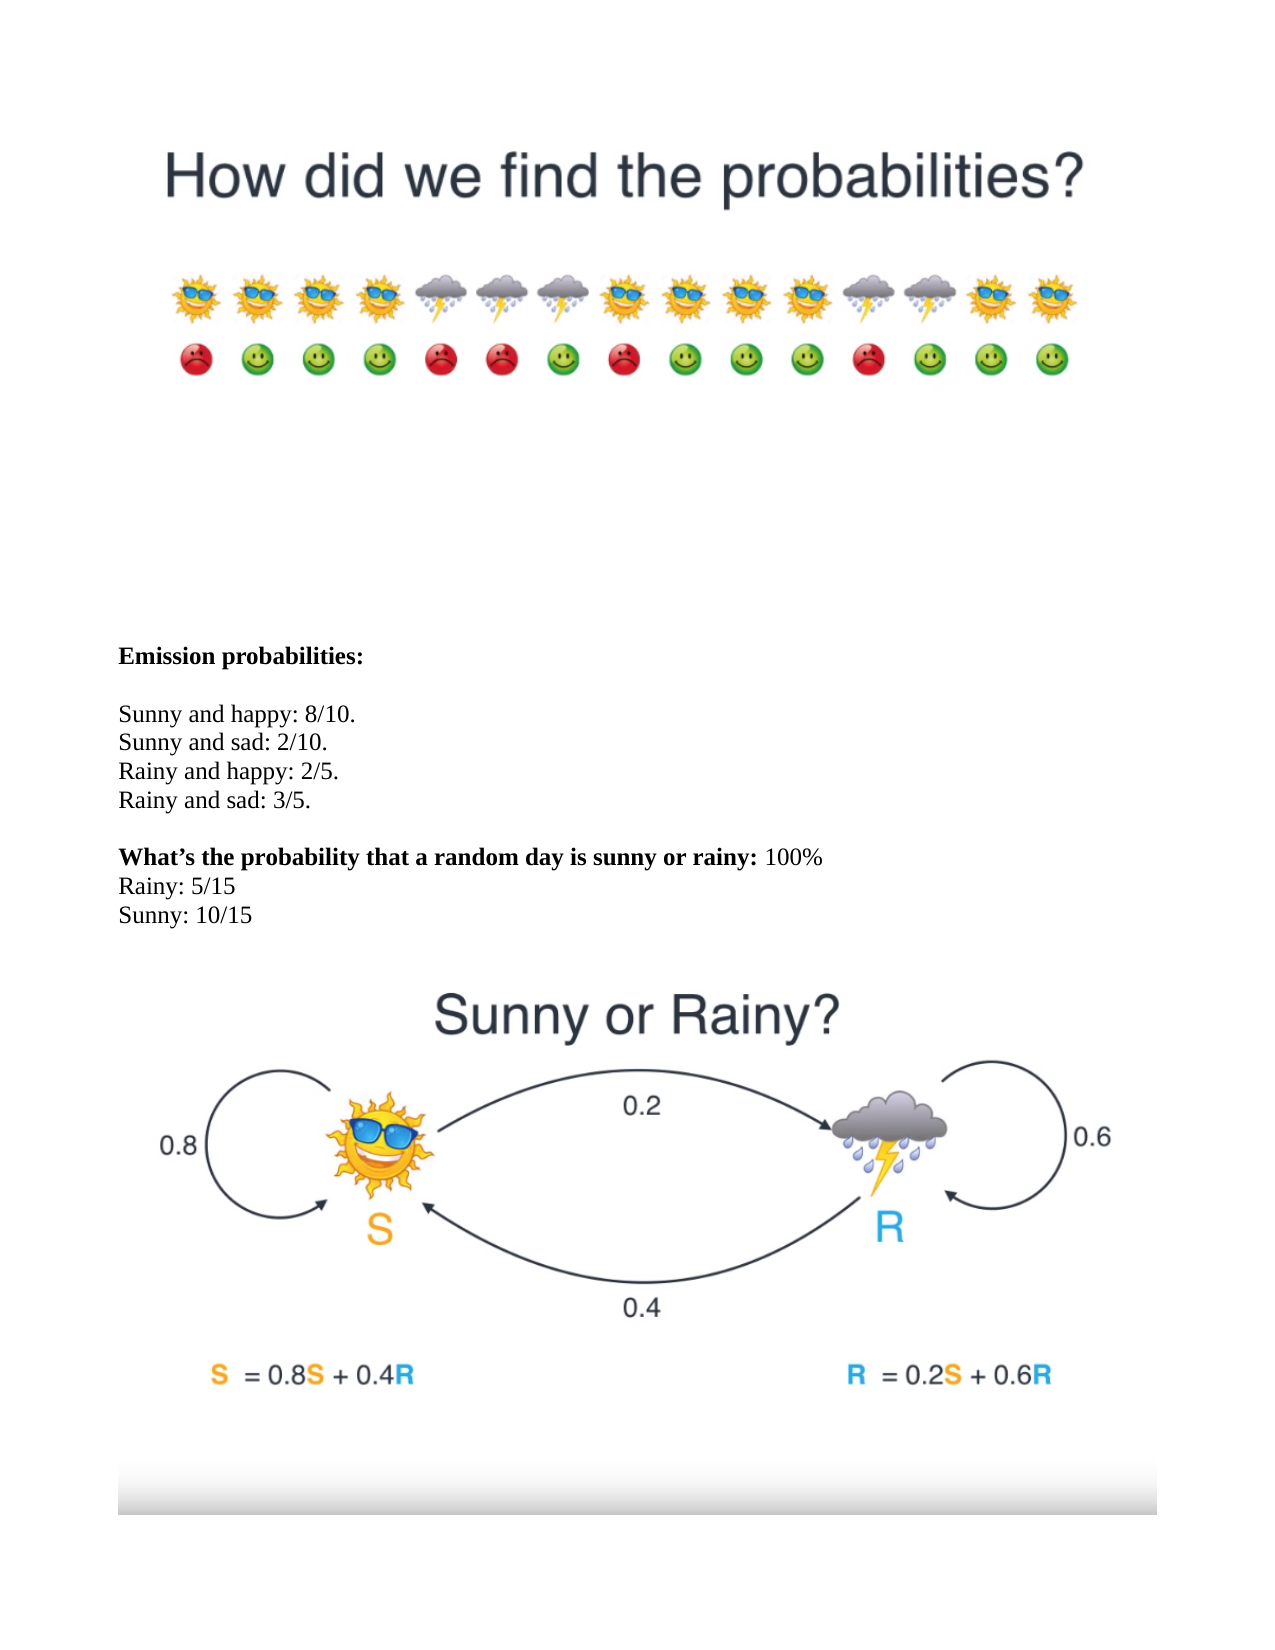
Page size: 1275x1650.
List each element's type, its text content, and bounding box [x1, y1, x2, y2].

text Sunny and happy: 8/10. [118, 699, 1157, 727]
text Rainy and sad: 3/5. [118, 785, 1157, 814]
text Sunny and sad: 2/10. [118, 727, 1157, 756]
picture [118, 957, 1157, 1515]
text Rainy and happy: 2/5. [118, 756, 1157, 785]
text What’s the probability that a random day is sunny or rainy: 100% [118, 842, 1157, 871]
text Sunny: 10/15 [118, 900, 1157, 929]
text Rainy: 5/15 [118, 871, 1157, 900]
text Emission probabilities: [118, 641, 1157, 670]
picture [118, 118, 1157, 613]
